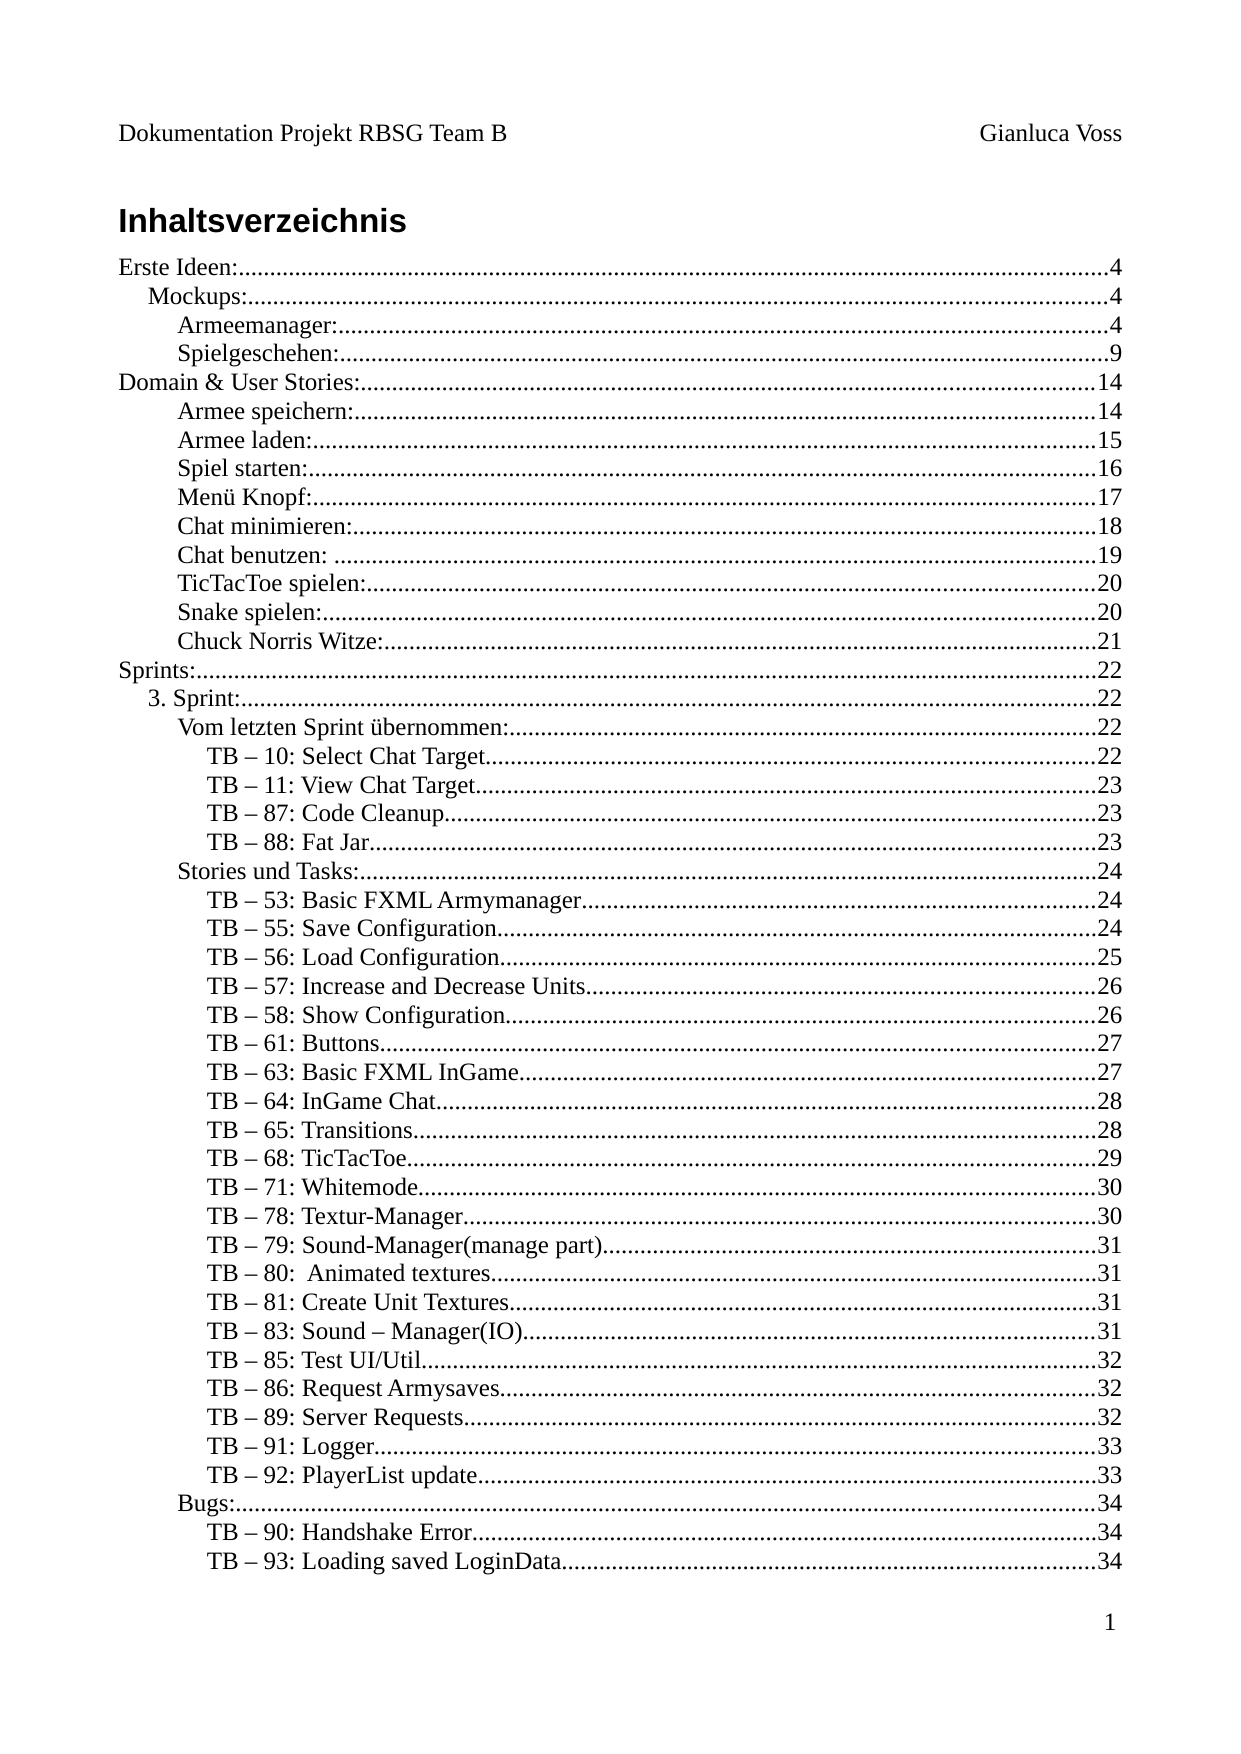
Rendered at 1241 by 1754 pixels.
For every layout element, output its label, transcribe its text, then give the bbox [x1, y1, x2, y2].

text TB – 93: Loading saved LoginData 34 [207, 1546, 1122, 1575]
text Chat benutzen: 19 [177, 540, 1122, 568]
text 3. Sprint: 22 [148, 683, 1122, 712]
text TB – 63: Basic FXML InGame 27 [207, 1057, 1122, 1086]
text TB – 79: Sound-Manager(manage part) 31 [207, 1230, 1122, 1258]
text Spielgeschehen: 9 [177, 338, 1122, 367]
text Sprints: 22 [118, 655, 1122, 683]
text Armeemanager: 4 [177, 310, 1122, 338]
text TB – 65: Transitions 28 [207, 1115, 1122, 1143]
text Stories und Tasks: 24 [177, 856, 1122, 885]
text Menü Knopf: 17 [177, 482, 1122, 511]
text TB – 61: Buttons 27 [207, 1028, 1122, 1057]
text TB – 58: Show Configuration 26 [207, 1000, 1122, 1028]
text TB – 86: Request Armysaves 32 [207, 1373, 1122, 1402]
text TB – 71: Whitemode 30 [207, 1172, 1122, 1201]
text TB – 11: View Chat Target 23 [207, 770, 1122, 798]
text Domain & User Stories: 14 [118, 367, 1122, 396]
text TB – 88: Fat Jar 23 [207, 827, 1122, 856]
text Chuck Norris Witze: 21 [177, 626, 1122, 655]
text TB – 56: Load Configuration 25 [207, 942, 1122, 971]
text Vom letzten Sprint übernommen: 22 [177, 712, 1122, 741]
text TB – 89: Server Requests 32 [207, 1402, 1122, 1431]
text TB – 53: Basic FXML Armymanager 24 [207, 885, 1122, 913]
text TB – 92: PlayerList update 33 [207, 1460, 1122, 1488]
text TB – 80: Animated textures 31 [207, 1258, 1122, 1287]
text TB – 87: Code Cleanup 23 [207, 798, 1122, 827]
text TB – 91: Logger 33 [207, 1431, 1122, 1460]
text TB – 78: Textur-Manager 30 [207, 1201, 1122, 1230]
text TB – 10: Select Chat Target 22 [207, 741, 1122, 770]
text TB – 90: Handshake Error 34 [207, 1517, 1122, 1546]
text TB – 55: Save Configuration 24 [207, 913, 1122, 942]
text Armee laden: 15 [177, 425, 1122, 453]
text TB – 68: TicTacToe 29 [207, 1143, 1122, 1172]
text TicTacToe spielen: 20 [177, 568, 1122, 597]
text Snake spielen: 20 [177, 597, 1122, 626]
text Chat minimieren: 18 [177, 511, 1122, 540]
text Spiel starten: 16 [177, 453, 1122, 482]
subtitle Inhaltsverzeichnis [118, 201, 1122, 240]
text TB – 85: Test UI/Util 32 [207, 1345, 1122, 1373]
text TB – 81: Create Unit Textures 31 [207, 1287, 1122, 1316]
text Bugs: 34 [177, 1488, 1122, 1517]
text TB – 57: Increase and Decrease Units 26 [207, 971, 1122, 1000]
text Erste Ideen: 4 [118, 252, 1122, 281]
text Mockups: 4 [148, 281, 1122, 310]
text Armee speichern: 14 [177, 396, 1122, 425]
text TB – 83: Sound – Manager(IO) 31 [207, 1316, 1122, 1345]
text TB – 64: InGame Chat 28 [207, 1086, 1122, 1115]
